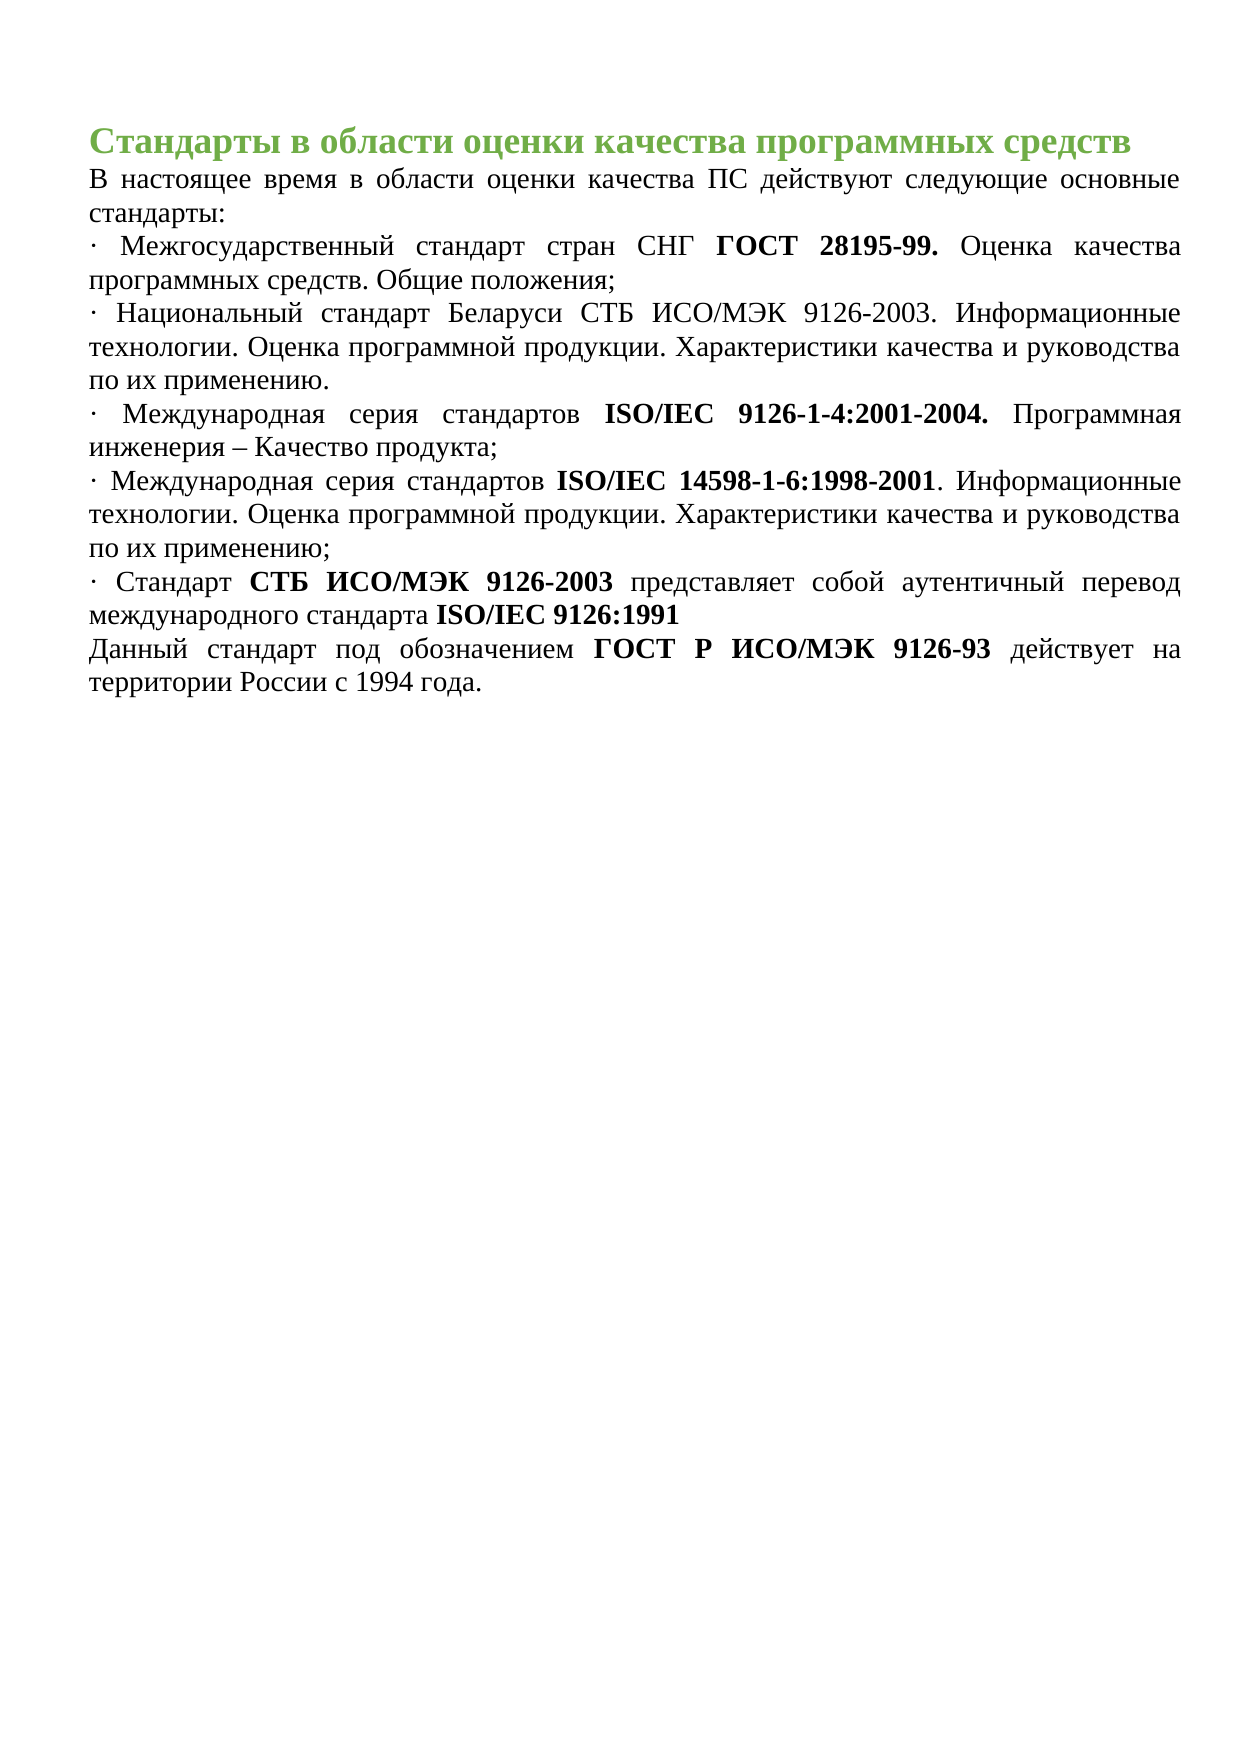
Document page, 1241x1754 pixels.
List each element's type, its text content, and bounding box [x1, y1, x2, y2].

text · Межгосударственный стандарт стран СНГ ГОСТ 28195-99. Оценка качества программных средств. Общие положения; [89, 228, 1181, 295]
text · Стандарт СТБ ИСО/МЭК 9126-2003 представляет собой аутентичный перевод международного стандарта ISO/IEC 9126:1991 [89, 564, 1181, 631]
text · Международная серия стандартов ISO/IEC 14598-1-6:1998-2001. Информационные технологии. Оценка программной продукции. Характеристики качества и руководства по их применению; [89, 463, 1181, 564]
text В настоящее время в области оценки качества ПС действуют следующие основные стандарты: [89, 161, 1181, 228]
text Данный стандарт под обозначением ГОСТ Р ИСО/МЭК 9126-93 действует на территории России с 1994 года. [89, 631, 1181, 698]
text · Международная серия стандартов ISO/IEC 9126-1-4:2001-2004. Программная инженерия – Качество продукта; [89, 396, 1181, 463]
text Стандарты в области оценки качества программных средств [89, 118, 1181, 161]
text · Национальный стандарт Беларуси СТБ ИСО/МЭК 9126-2003. Информационные технологии. Оценка программной продукции. Характеристики качества и руководства по их применению. [89, 295, 1181, 396]
